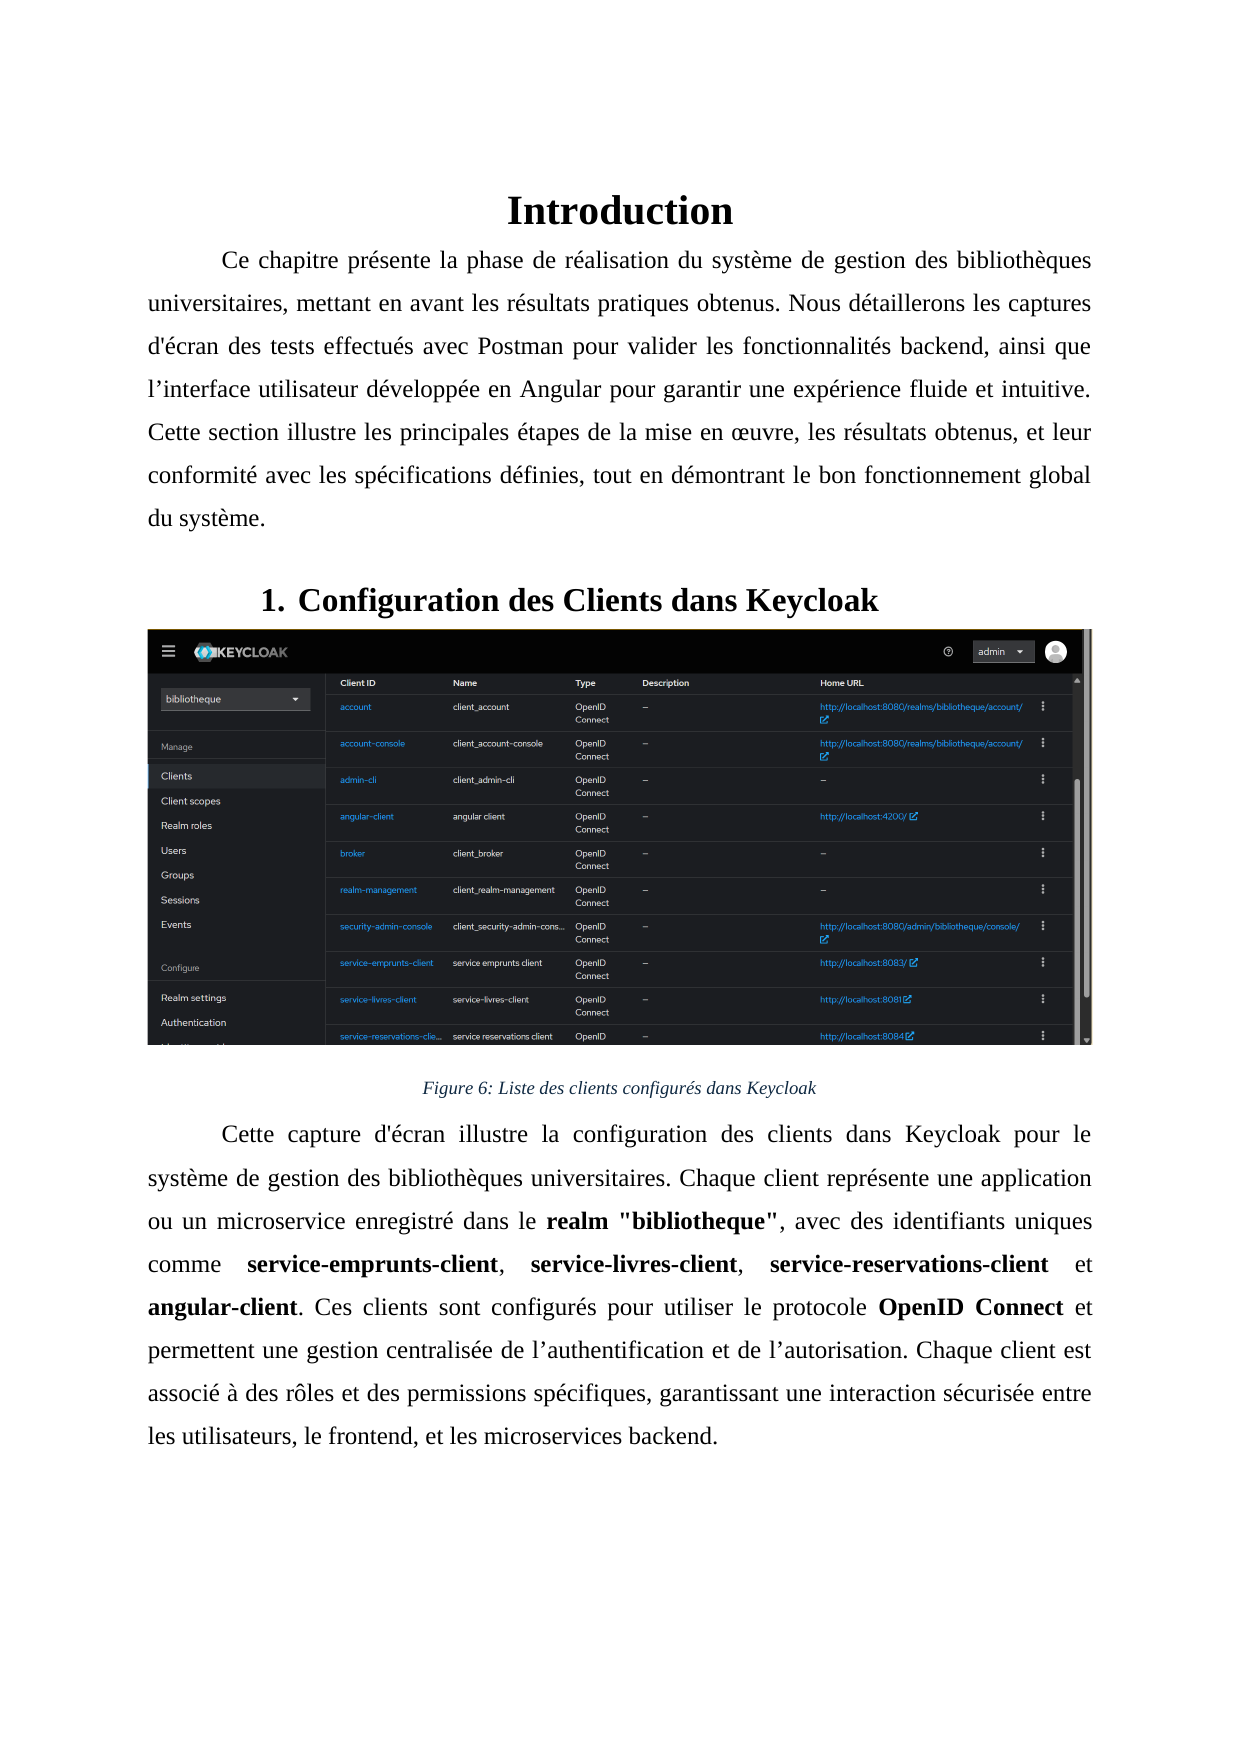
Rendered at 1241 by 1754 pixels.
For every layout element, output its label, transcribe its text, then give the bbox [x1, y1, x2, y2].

text Cette capture d'écran illustre la configuration des clients dans Keycloak pour le système de gestion des bibliothèques universitaires. Chaque client représente une application ou un microservice enregistré dans le realm "bibliotheque", avec des identifiants uniques comme service-emprunts-client, service-livres-client, service-reservations-client et angular-client. Ces clients sont configurés pour utiliser le protocole OpenID Connect et permettent une gestion centralisée de l’authentification et de l’autorisation. Chaque client est associé à des rôles et des permissions spécifiques, garantissant une interaction sécurisée entre les utilisateurs, le frontend, et les microservices backend. [148, 1119, 1093, 1450]
text Ce chapitre présente la phase de réalisation du système de gestion des bibliothèques universitaires, mettant en avant les résultats pratiques obtenus. Nous détaillerons les captures d'écran des tests effectués avec Postman pour valider les fonctionnalités backend, ainsi que l’interface utilisateur développée en Angular pour garantir une expérience fluide et intuitive. Cette section illustre les principales étapes de la mise en œuvre, les résultats obtenus, et leur conformité avec les spécifications définies, tout en démontrant le bon fonctionnement global du système. [148, 245, 1093, 532]
subtitle Introduction [148, 185, 1093, 233]
text Figure 6: Liste des clients configurés dans Keycloak [148, 1077, 1093, 1099]
subtitle Configuration des Clients dans Keycloak [260, 580, 1093, 618]
